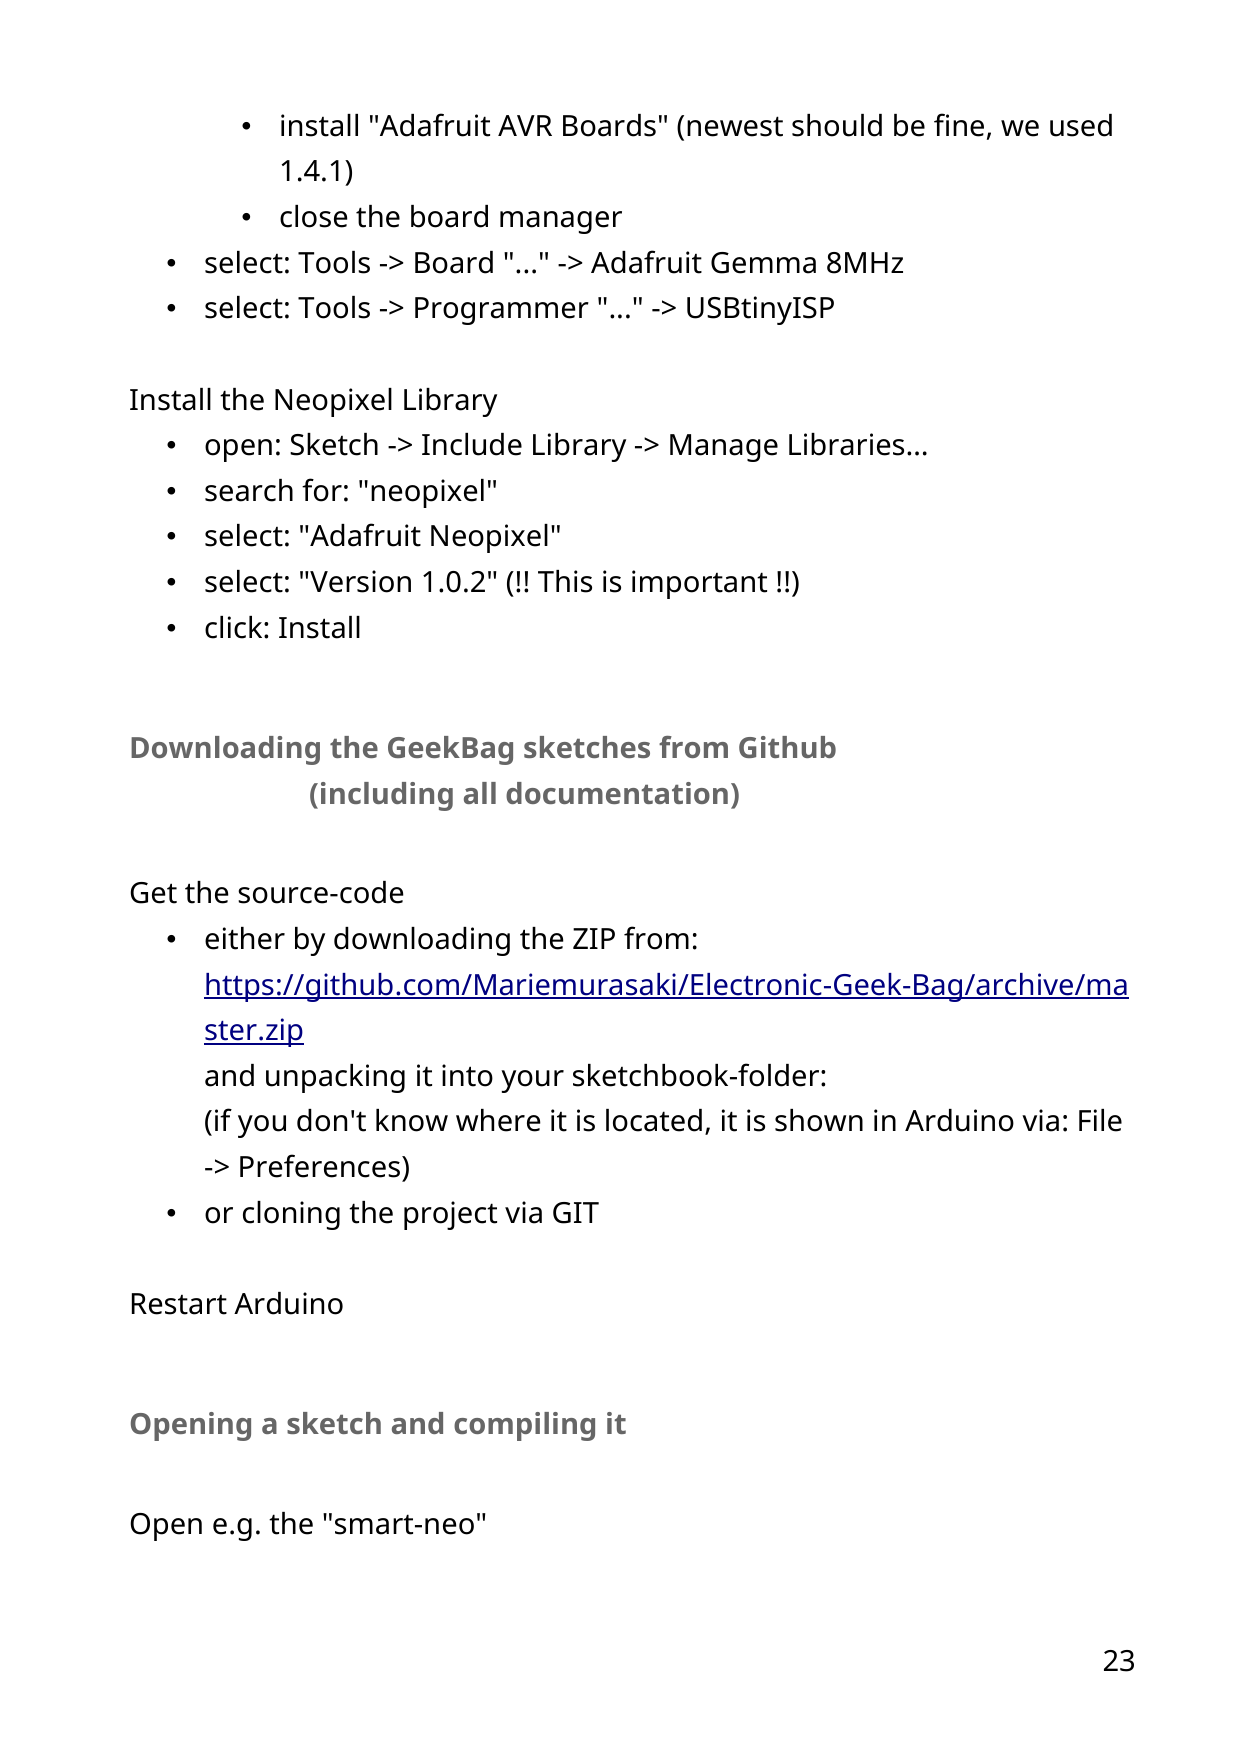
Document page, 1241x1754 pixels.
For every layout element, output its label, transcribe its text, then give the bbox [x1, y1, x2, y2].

list select: Tools -> Board "..." -> Adafruit Gemma 8MHz [166, 242, 1136, 282]
list select: "Adafruit Neopixel" [166, 516, 1136, 555]
list search for: "neopixel" [166, 470, 1136, 510]
list close the board manager [241, 196, 1136, 236]
subtitle Downloading the GeekBag sketches from Github (including all documentation) [129, 727, 1136, 813]
list open: Sketch -> Include Library -> Manage Libraries… [166, 424, 1136, 464]
list select: Tools -> Programmer "..." -> USBtinyISP [166, 287, 1136, 327]
list either by downloading the ZIP from: https://github.com/Mariemurasaki/Electronic-Geek-Bag/archive/master.zip and unpacking it into your sketchbook-folder: (if you don't know where it is located, it is shown in Arduino via: File -> Preferences) [166, 918, 1136, 1186]
list install "Adafruit AVR Boards" (newest should be fine, we used 1.4.1) [241, 105, 1136, 190]
text Install the Neopixel Library [129, 379, 1136, 418]
subtitle Opening a sketch and compiling it [129, 1403, 1136, 1443]
text Get the source-code [129, 872, 1136, 912]
list select: "Version 1.0.2" (!! This is important !!) [166, 561, 1136, 601]
text Open e.g. the "smart-neo" [129, 1503, 1136, 1543]
text Restart Arduino [129, 1283, 1136, 1323]
list or cloning the project via GIT [166, 1192, 1136, 1232]
list click: Install [166, 607, 1136, 647]
